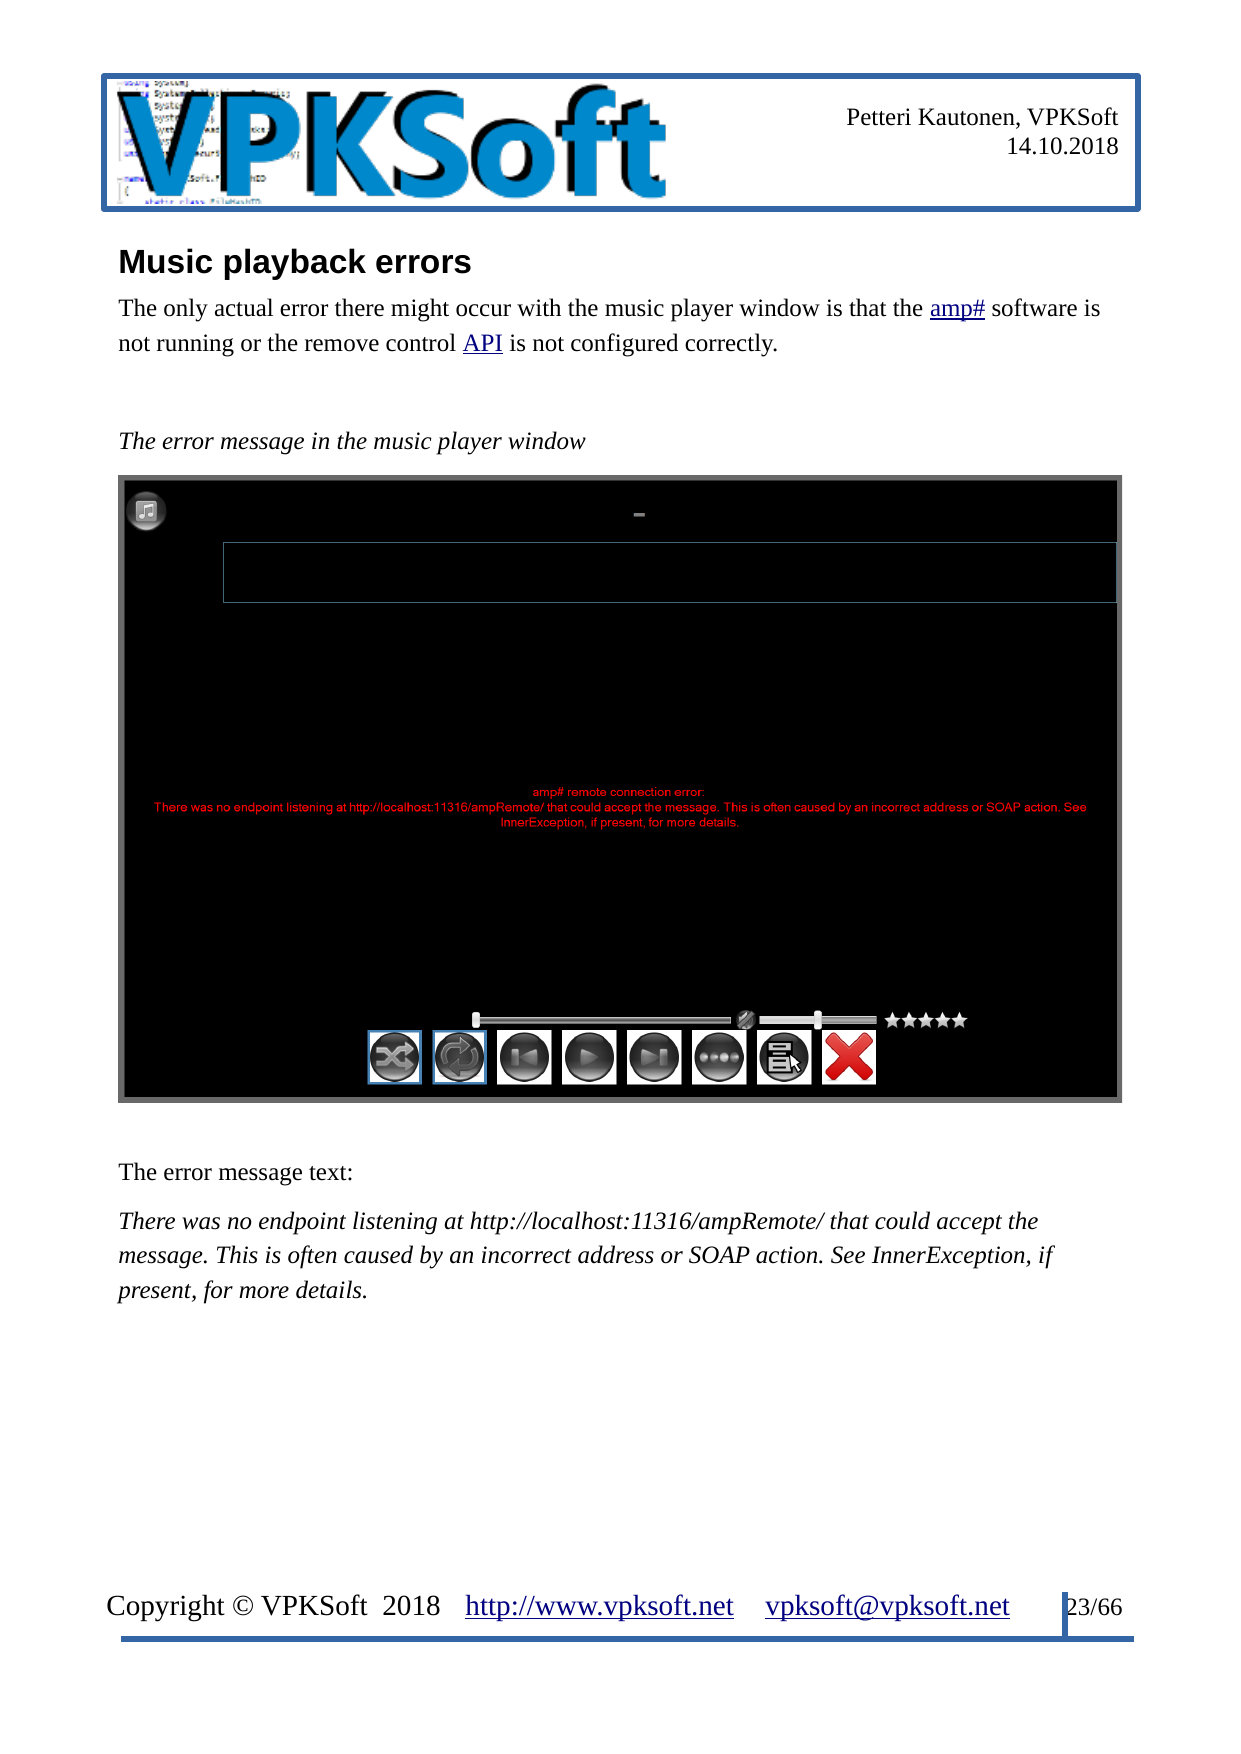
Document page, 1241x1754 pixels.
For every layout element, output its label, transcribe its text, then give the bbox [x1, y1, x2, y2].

text The error message text: [118, 1157, 1122, 1186]
subtitle Music playback errors [118, 242, 1122, 281]
text There was no endpoint listening at http://localhost:11316/ampRemote/ that could accept the message. This is often caused by an incorrect address or SOAP action. See InnerException, if present, for more details. [118, 1206, 1122, 1304]
picture [118, 475, 1123, 1103]
text The only actual error there might occur with the music player window is that the amp# software is not running or the remove control API is not configured correctly. [118, 293, 1122, 356]
text The error message in the music player window [118, 426, 1122, 454]
picture [116, 81, 672, 204]
